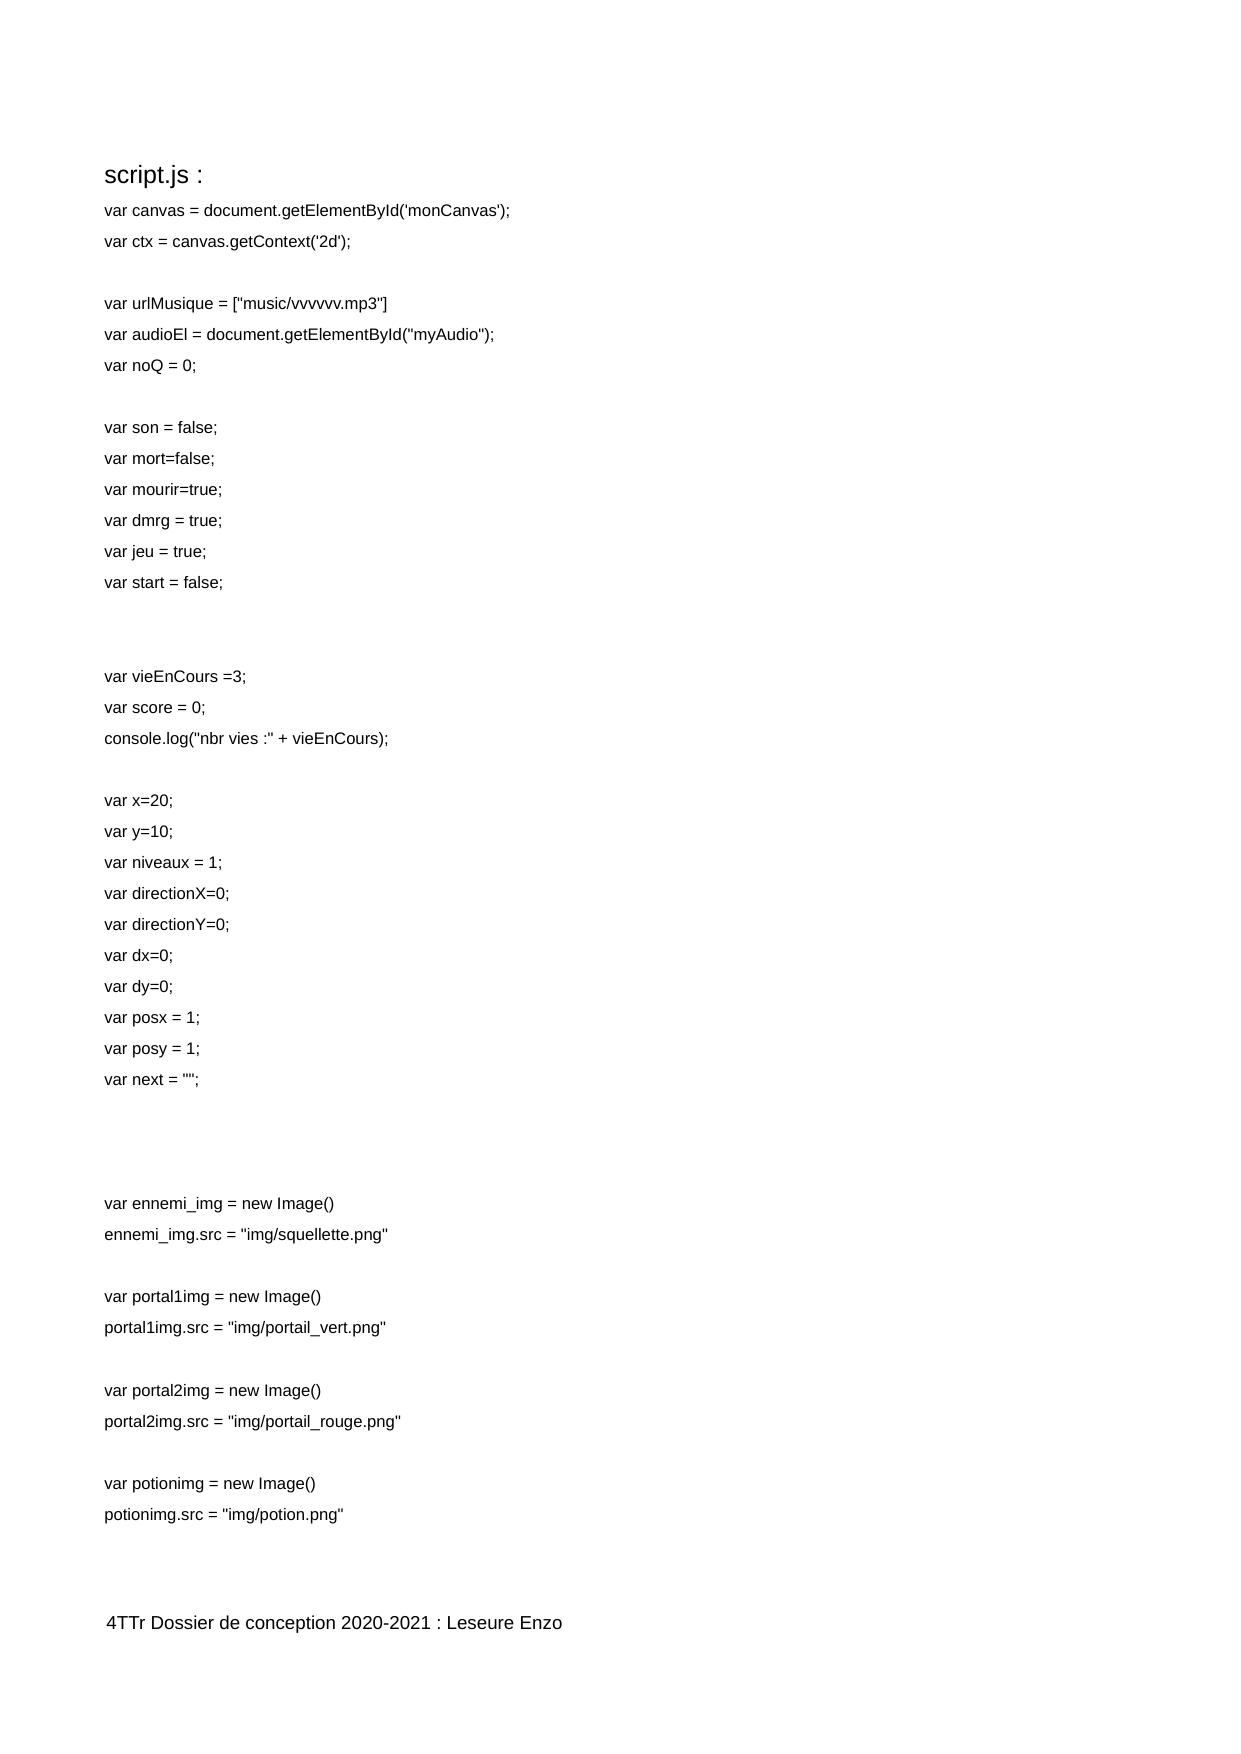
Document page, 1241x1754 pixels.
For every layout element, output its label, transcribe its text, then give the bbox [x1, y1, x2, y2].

text var next = ""; [104, 1070, 1134, 1089]
text ennemi_img.src = "img/squellette.png" [104, 1225, 1134, 1244]
text var mort=false; [104, 449, 1134, 468]
text var ennemi_img = new Image() [104, 1194, 1134, 1213]
text var son = false; [104, 418, 1134, 437]
text var x=20; [104, 791, 1134, 810]
text potionimg.src = "img/potion.png" [104, 1504, 1134, 1524]
text portal1img.src = "img/portail_vert.png" [104, 1318, 1134, 1337]
text var portal2img = new Image() [104, 1380, 1134, 1399]
text var portal1img = new Image() [104, 1287, 1134, 1306]
text var noQ = 0; [104, 356, 1134, 375]
text script.js : [104, 160, 1134, 189]
text var directionY=0; [104, 915, 1134, 934]
text var posy = 1; [104, 1039, 1134, 1058]
text portal2img.src = "img/portail_rouge.png" [104, 1411, 1134, 1431]
text var urlMusique = ["music/vvvvvv.mp3"] [104, 294, 1134, 313]
text var posx = 1; [104, 1008, 1134, 1027]
text var dx=0; [104, 946, 1134, 965]
text var directionX=0; [104, 884, 1134, 903]
text var jeu = true; [104, 542, 1134, 561]
text var niveaux = 1; [104, 853, 1134, 872]
text var potionimg = new Image() [104, 1473, 1134, 1493]
text var ctx = canvas.getContext('2d'); [104, 232, 1134, 251]
text var score = 0; [104, 697, 1134, 717]
text var start = false; [104, 573, 1134, 592]
text var vieEnCours =3; [104, 666, 1134, 686]
text var canvas = document.getElementById('monCanvas'); [104, 201, 1134, 220]
text console.log("nbr vies :" + vieEnCours); [104, 728, 1134, 748]
text var audioEl = document.getElementById("myAudio"); [104, 325, 1134, 344]
text var y=10; [104, 822, 1134, 841]
text var mourir=true; [104, 480, 1134, 499]
text var dy=0; [104, 977, 1134, 996]
text var dmrg = true; [104, 511, 1134, 530]
